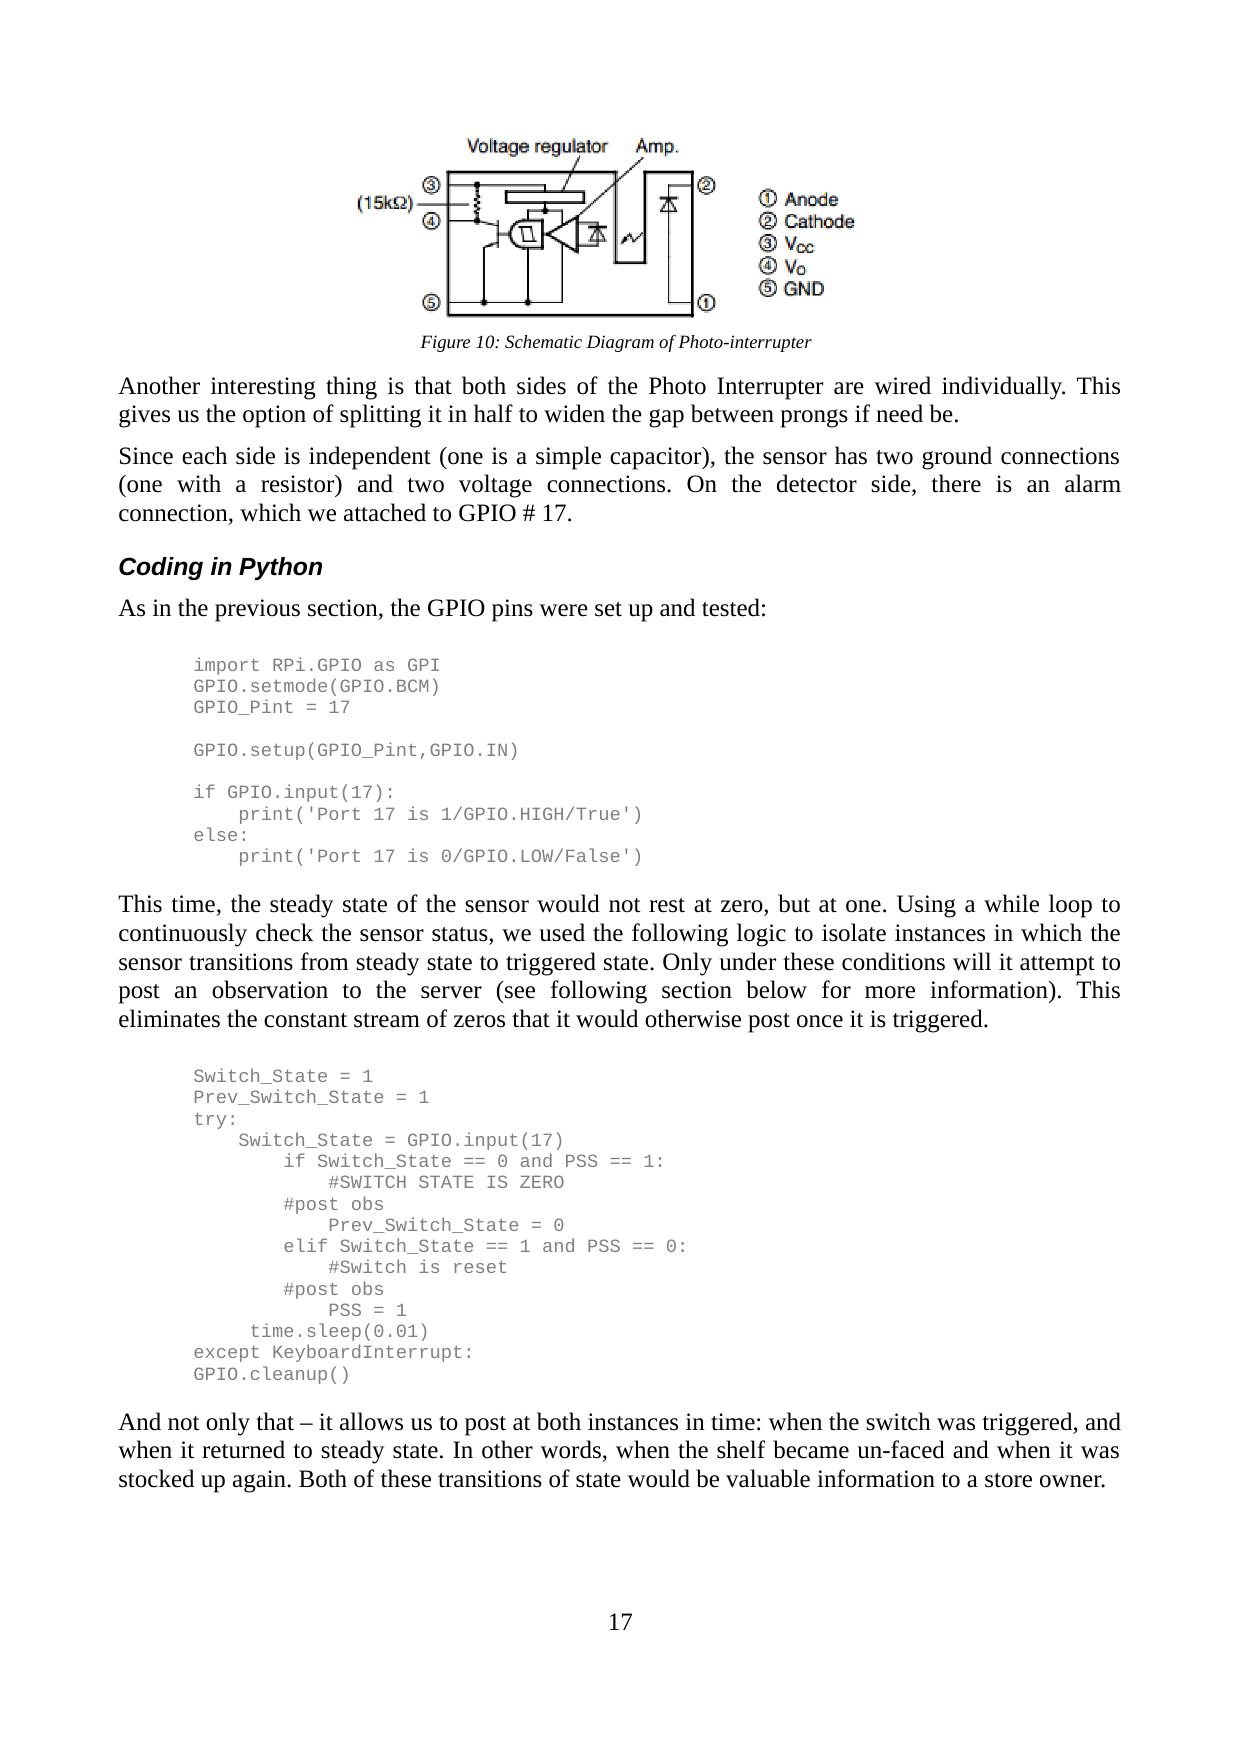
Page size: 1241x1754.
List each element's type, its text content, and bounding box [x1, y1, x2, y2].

text Figure 10: Schematic Diagram of Photo-interrupter [347, 332, 887, 353]
text This time, the steady state of the sensor would not rest at zero, but at one. Using a while loop to continuously check the sensor status, we used the following logic to isolate instances in which the sensor transitions from steady state to triggered state. Only under these conditions will it attempt to post an observation to the server (see following section below for more information). This eliminates the constant stream of zeros that it would otherwise post once it is triggered. [118, 889, 1122, 1033]
text import RPi.GPIO as GPI [193, 656, 1122, 677]
text print('Port 17 is 0/GPIO.LOW/False') [193, 847, 1122, 868]
text except KeyboardInterrupt: [193, 1343, 1122, 1364]
text Switch_State = GPIO.input(17) [193, 1131, 1122, 1152]
text Prev_Switch_State = 1 [193, 1088, 1122, 1109]
text GPIO_Pint = 17 [193, 698, 1122, 719]
text #post obs [193, 1279, 1122, 1301]
text elif Switch_State == 1 and PSS == 0: [193, 1237, 1122, 1258]
text #Switch is reset [193, 1258, 1122, 1279]
text else: [193, 826, 1122, 847]
text time.sleep(0.01) [193, 1322, 1122, 1343]
text And not only that – it allows us to post at both instances in time: when the switch was triggered, and when it returned to steady state. In other words, when the shelf became un-faced and when it was stocked up again. Both of these transitions of state would be valuable information to a store owner. [118, 1407, 1122, 1493]
text Switch_State = 1 [193, 1067, 1122, 1088]
subtitle Coding in Python [118, 552, 1122, 581]
text #SWITCH STATE IS ZERO [193, 1173, 1122, 1194]
text print('Port 17 is 1/GPIO.HIGH/True') [193, 804, 1122, 826]
text PSS = 1 [193, 1301, 1122, 1322]
text Since each side is independent (one is a simple capacitor), the sensor has two ground connections (one with a resistor) and two voltage connections. On the detector side, there is an alarm connection, which we attached to GPIO # 17. [118, 441, 1122, 527]
text As in the previous section, the GPIO pins were set up and tested: [118, 593, 1122, 622]
text #post obs [193, 1194, 1122, 1216]
text Another interesting thing is that both sides of the Photo Interrupter are wired individually. This gives us the option of splitting it in half to widen the gap between prongs if need be. [118, 371, 1122, 428]
picture [347, 130, 887, 332]
text if GPIO.input(17): [193, 783, 1122, 804]
text GPIO.cleanup() [193, 1364, 1122, 1386]
text GPIO.setup(GPIO_Pint,GPIO.IN) [193, 741, 1122, 762]
text if Switch_State == 0 and PSS == 1: [193, 1152, 1122, 1173]
text try: [193, 1109, 1122, 1131]
text Prev_Switch_State = 0 [193, 1216, 1122, 1237]
text GPIO.setmode(GPIO.BCM) [193, 677, 1122, 698]
